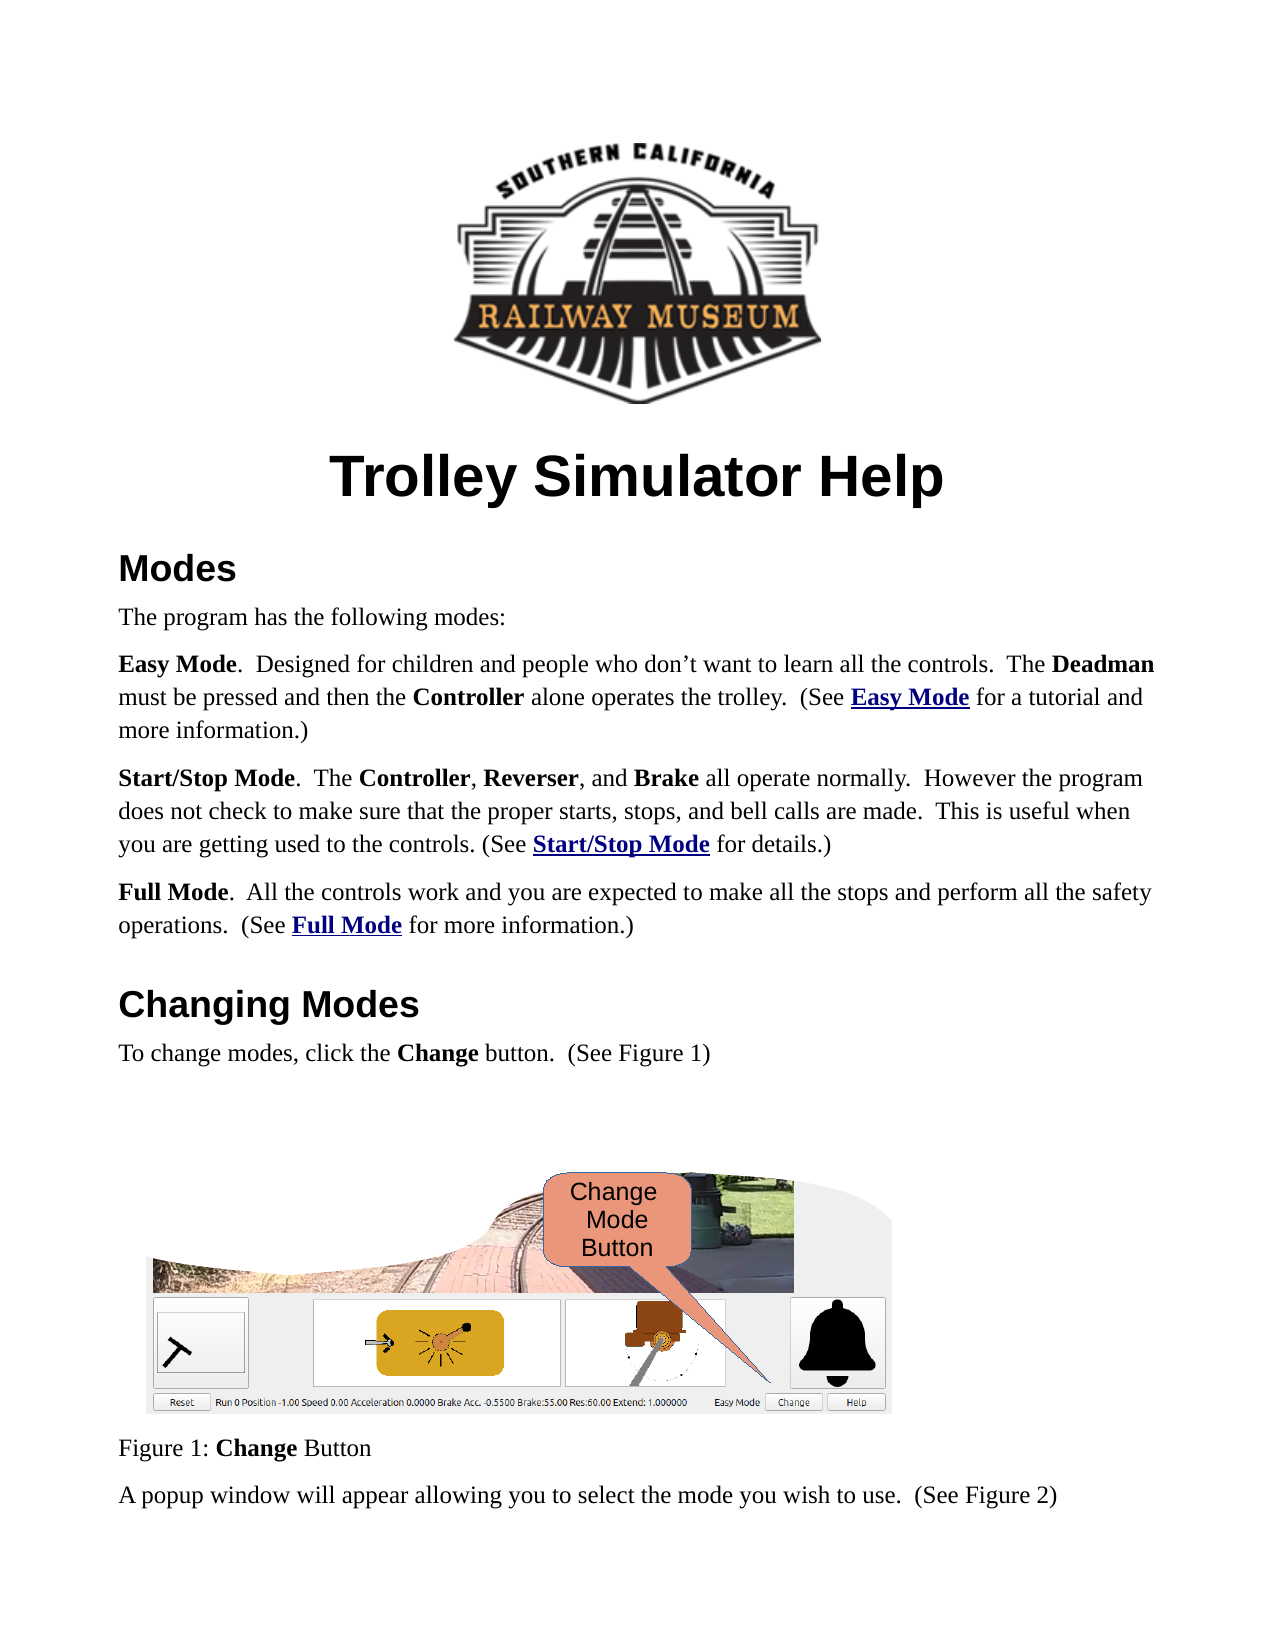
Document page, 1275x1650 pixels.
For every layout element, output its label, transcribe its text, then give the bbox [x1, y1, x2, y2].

text Start/Stop Mode. The Controller, Reverser, and Brake all operate normally. However the program does not check to make sure that the proper starts, stops, and bell calls are made. This is useful when you are getting used to the controls. (See Start/Stop Mode for details.) [118, 763, 1157, 858]
text To change modes, click the Change button. (See Figure 1) [118, 1038, 1157, 1067]
picture [453, 143, 822, 404]
subtitle Changing Modes [118, 982, 1157, 1025]
text Easy Mode. Designed for children and people who don’t want to learn all the controls. The Deadman must be pressed and then the Controller alone operates the trolley. (See Easy Mode for a tutorial and more information.) [118, 649, 1157, 744]
text The program has the following modes: [118, 602, 1157, 631]
title Trolley Simulator Help [118, 442, 1157, 509]
text Figure 1: Change Button [118, 1433, 1157, 1461]
text Full Mode. All the controls work and you are expected to make all the stops and perform all the safety operations. (See Full Mode for more information.) [118, 877, 1157, 938]
subtitle Modes [118, 546, 1157, 589]
text A popup window will appear allowing you to select the mode you wish to use. (See Figure 2) [118, 1480, 1157, 1509]
